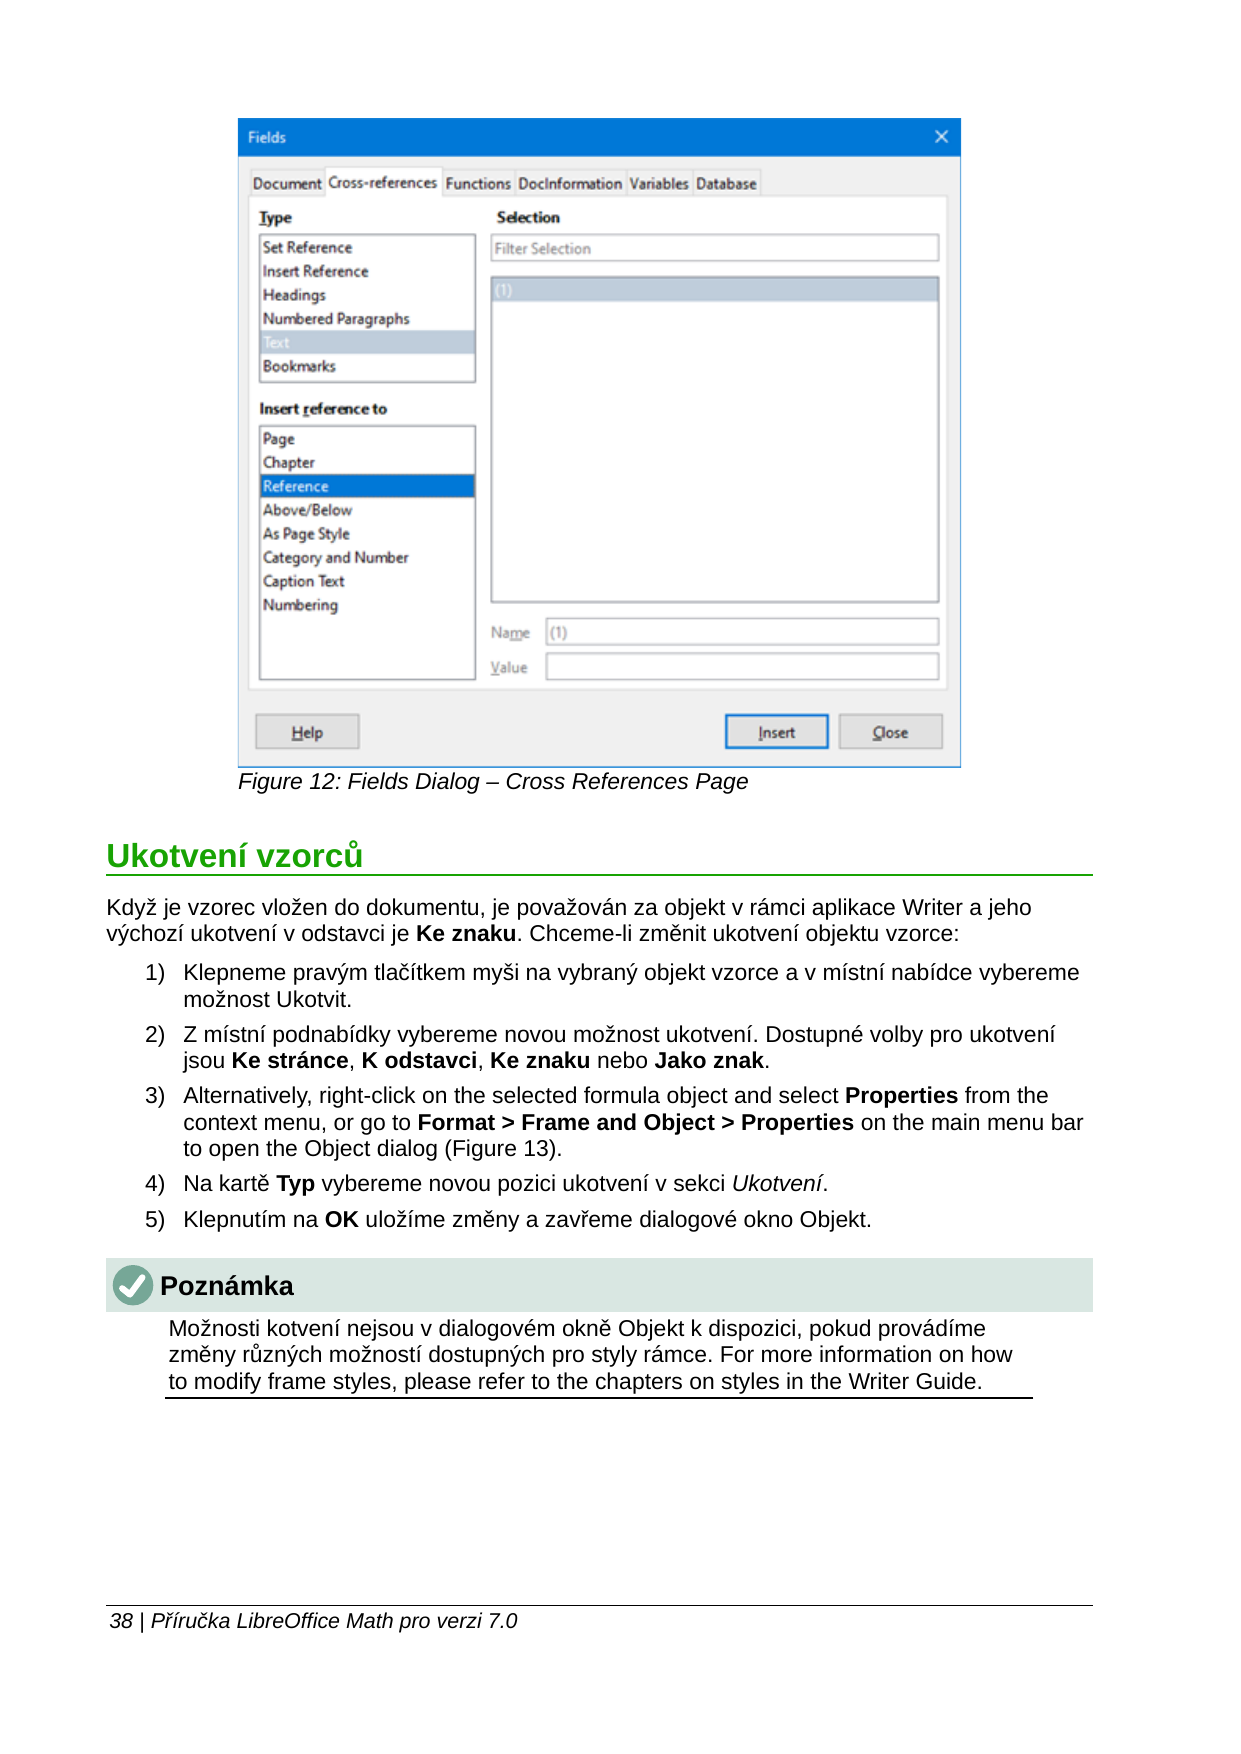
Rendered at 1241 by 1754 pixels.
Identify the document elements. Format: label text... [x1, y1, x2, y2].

text Figure 12: Fields Dialog – Cross References Page [238, 768, 961, 794]
subtitle Ukotvení vzorců [106, 836, 1093, 874]
list Klepneme pravým tlačítkem myši na vybraný objekt vzorce a v místní nabídce vybereme možnost Ukotvit. [165, 959, 1093, 1012]
list Z místní podnabídky vybereme novou možnost ukotvení. Dostupné volby pro ukotvení jsou Ke stránce, K odstavci, Ke znaku nebo Jako znak. [165, 1021, 1093, 1073]
list Na kartě Typ vybereme novou pozici ukotvení v sekci Ukotvení. [165, 1170, 1093, 1197]
subtitle Poznámka [106, 1258, 1093, 1312]
list Klepnutím na OK uložíme změny a zavřeme dialogové okno Objekt. [165, 1206, 1093, 1232]
text Když je vzorec vložen do dokumentu, je považován za objekt v rámci aplikace Writer a jeho výchozí ukotvení v odstavci je Ke znaku. Chceme-li změnit ukotvení objektu vzorce: [106, 894, 1093, 947]
picture [237, 118, 962, 768]
text Možnosti kotvení nejsou v dialogovém okně Objekt k dispozici, pokud provádíme změny různých možností dostupných pro styly rámce. For more information on how to modify frame styles, please refer to the chapters on styles in the Writer Guide. [165, 1312, 1033, 1397]
list Alternatively, right-click on the selected formula object and select Properties from the context menu, or go to Format > Frame and Object > Properties on the main menu bar to open the Object dialog (Figure 13). [165, 1082, 1093, 1161]
